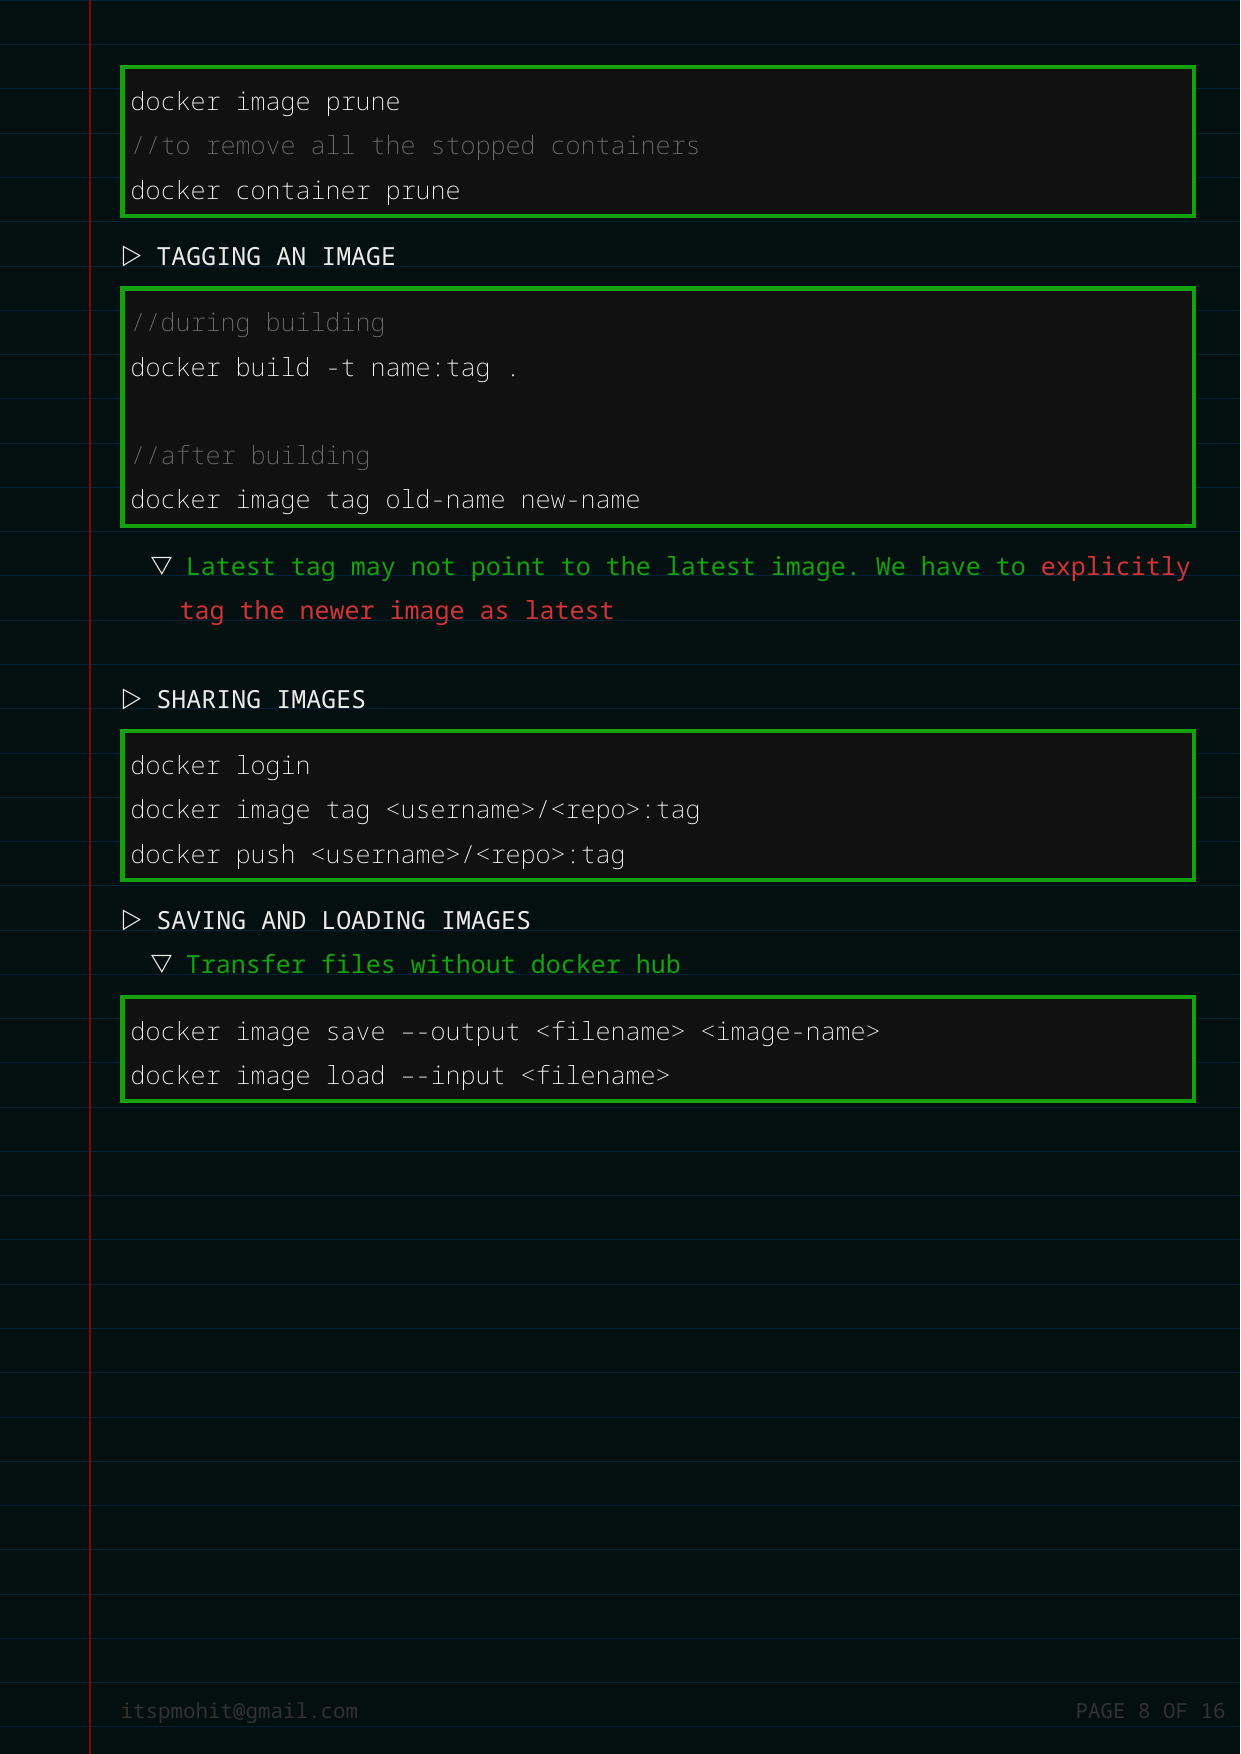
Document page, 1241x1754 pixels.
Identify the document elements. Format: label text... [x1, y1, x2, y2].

list saving and loading images [120, 894, 1196, 938]
text docker login [130, 739, 1186, 783]
text docker image prune [130, 75, 1186, 119]
list Latest tag may not point to the latest image. We have to explicitly tag the newer image as latest [150, 540, 1196, 673]
text //after building [130, 429, 1186, 473]
list Transfer files without docker hub [150, 938, 1196, 983]
text //during building [130, 296, 1186, 341]
list tagging an image [120, 230, 1196, 274]
text docker container prune [130, 164, 1186, 208]
text docker image tag <username>/<repo>:tag docker push <username>/<repo>:tag [130, 783, 1186, 872]
text //to remove all the stopped containers [130, 119, 1186, 164]
text docker build -t name:tag . [130, 341, 1186, 385]
text docker image load –-input <filename> [130, 1049, 1186, 1093]
text docker image tag old-name new-name [130, 473, 1186, 518]
list sharing images [120, 673, 1196, 717]
text docker image save –-output <filename> <image-name> [130, 1005, 1186, 1049]
